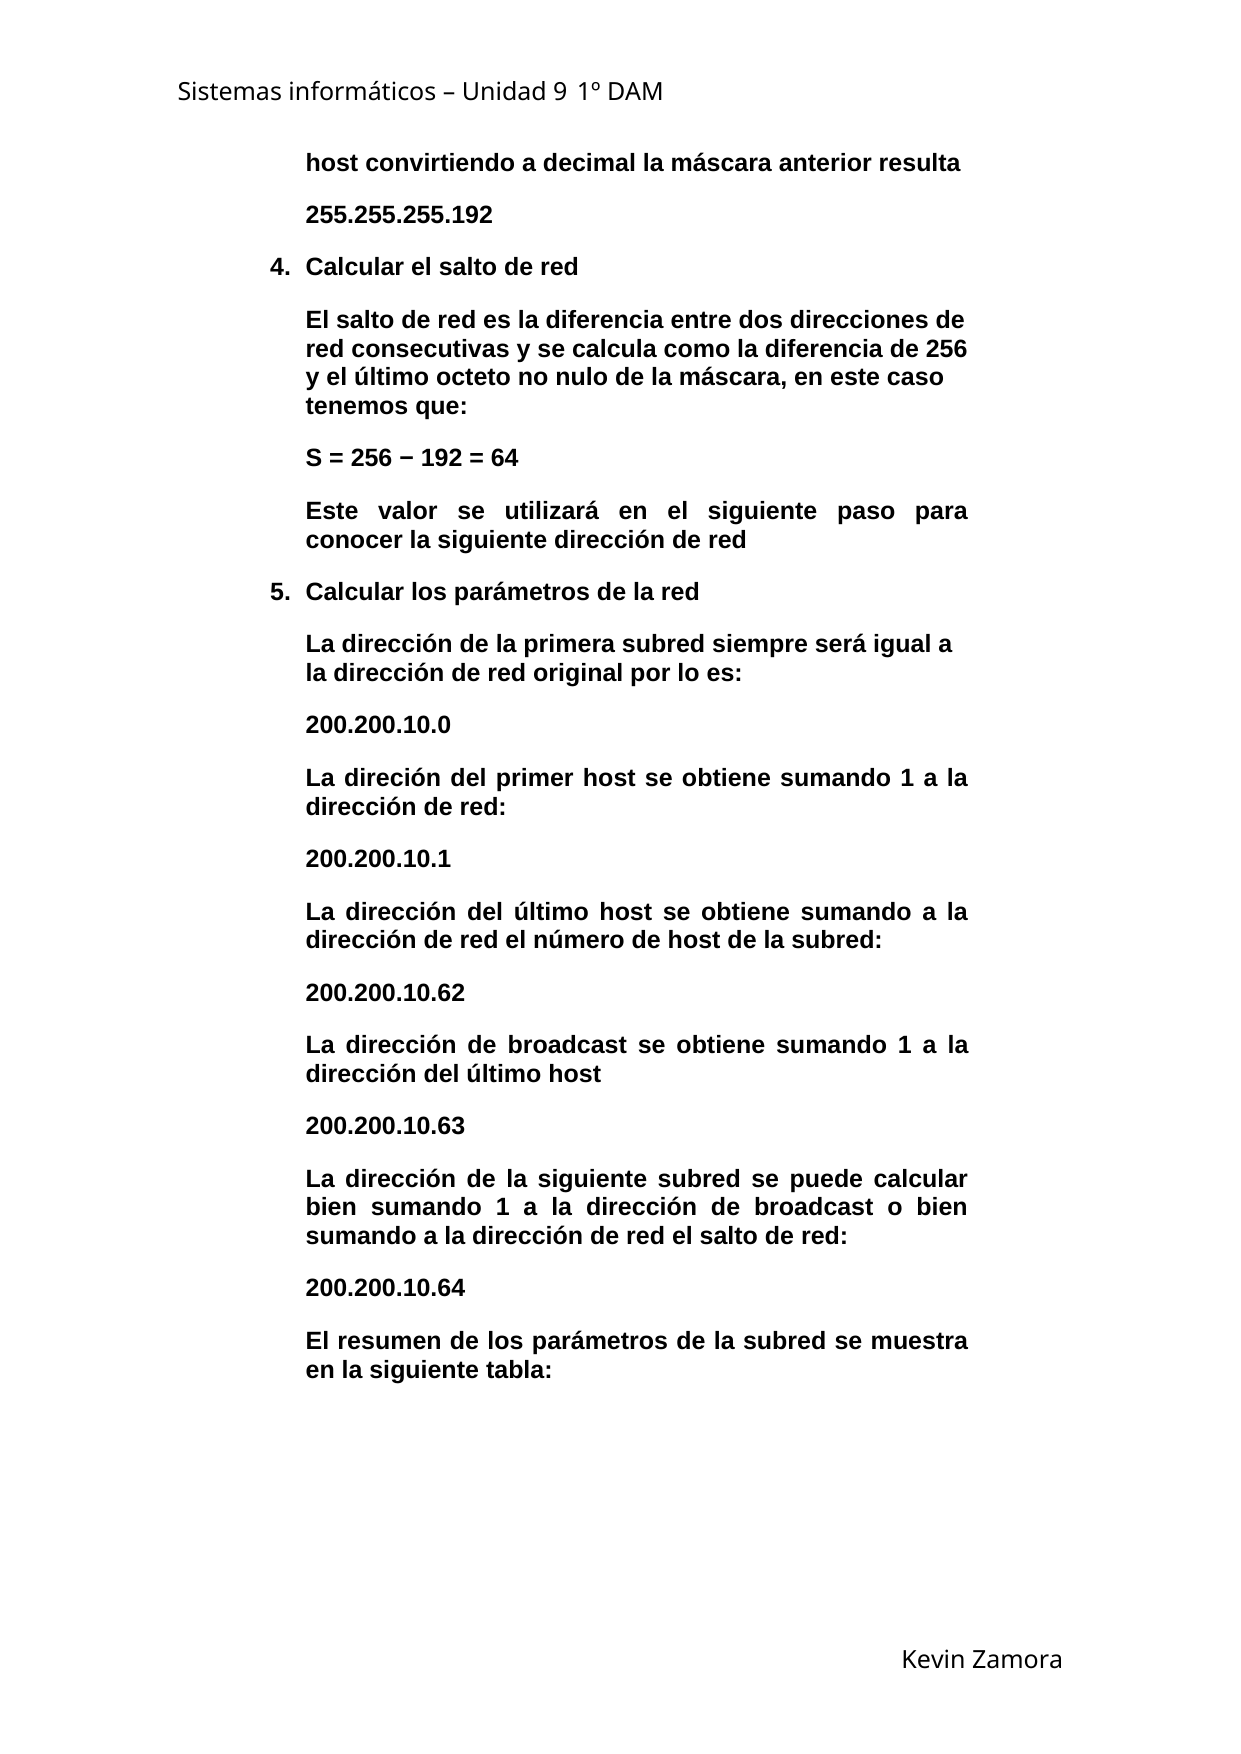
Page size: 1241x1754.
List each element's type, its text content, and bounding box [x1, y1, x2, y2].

table_cell EJERCICIOS: Esquema para los ejercicios 1 y 2 Ejercicio 1 En base al siguiente esquema de red, reconoce los dispositivos 1 y 2, y rellena la tabla con los datos pedidos. Ejercicio 2 Con respecto al anterior esquema, contestar: ¿Qué topología de conexión tenemos en el esquema si tomamos como referencia el Dispositivo 2? En forma de arbol ¿Qué tipo de cable usarías para conectar los dispositivos y los ordenadores con el Dispositivo 2? Cable de pares trenzados ¿Qué conectores usarías y con qué estándar de conexión? Usaría el conector RJ-45 y, de forma teorica, aplicaría la terminación T568A, debido a que actualmente todxs trabajamos con velocidades de transmisión superiores a 100 Mbps; el código de colores de esta es: blanco-verde, verde, blanco-naranja, azul, blanco-azul, naranja, blanco-marrón, marrón. Por otro lado y de cara a una aplicación más práctica, aplicaría preferentemente la versión B de la misma norma (T568B) debido principalmente a que hace muchos años que conozco y recuerdo su código de colores: blanco-naranja, naranja, blanco-verde, azul, blanco-azul, verde, blanco-marrón, marrón. Ambos códigos de colores se pueden usar indistíntamente, siempre que se utilice el mismo código para ambos/as extremos/terminaciones. Ejercicio 3 Rellenar si se necesita cable directo o cruzado (desde el punto de vista teórico) para unir los 2 elementos indicados en cada fila: Ejercicio 4 Averiguar la dirección física (dirección MAC) y la dirección lógica (dirección IP) de tu tarjeta de red, en una máquina windows y en una maquina Linux. Los comandos a utilizar son: En Linux: ifconfig En Windows: ipconfig /all Ejecútalos en tu máquina anfitrión y en una virtual del sistema operativo contrario. Copiar y pegar ambas capturas, y rellenar: Observaciones: - Buscar en las capturas solo conexiones ethernet e inalámbricas. Aparecen conexiones distintas como lo (que es el loopback de la red) - Que aparezcan tarjeta ethernet y/o inalámbrica en tu sistema anfitrión, dependerá de las conexiones que tengas en tu PC. - En la máquina virtual tendrás una tarjeta ethernet que incorpora el propio VirtualBox. Host: Guest: Ejercicio 5 Dividir la dirección de red 200.200.10.0/24 en las siguientes subredes: Calculadora VLSM online (Explicación paso a paso) Dirección en binario: 11001000 11001000 00001010 00000000 3 redes de 50 ordenadores. Calculamos el número de bits de host necesarios 2n − 2 ≥ H ( donde n es el número de bits y H es el número de host de la subred ) 26 – 2 = 62 ≥ 50 → n = 6 El resultado anterior indica que para la red de 50 hosts necesitamos al menos 6 bits y que habrá en total 62 hosts disponibles. Calculamos el número de bits de subred R = (32 – p) – n (Donde 32 es el número de bits de una dirección IP binaria, p es el prefijo de la red (en este ejemplo: 24) y n es el número de bits de la parte de host, calculados en el paso anterior.) R = (32 - 24) – 6 = 2 Eto significa que debemos tomar prestado 2 bits a la parte de host para obtener una subred de 62 hosts. Calculamos la nueva máscara de subred El nuevo prefijo de red se obtine sumándole R al prefijo original, por lo que el nuevo prefijo es: p = 24 + 2 = 26 Teniendo eso en cuenta la nueva máscara se obtiene de la siguiente manera 11111111.11111111.11111111.11000000 Los bits en verde respresentan la parte de red, los rojos la parte de subred y los bits azul a la parte de host convirtiendo a decimal la máscara anterior resulta 255.255.255.192 Calcular el salto de red El salto de red es la diferencia entre dos direcciones de red consecutivas y se calcula como la diferencia de 256 y el último octeto no nulo de la máscara, en este caso tenemos que: S = 256 − 192 = 64 Este valor se utilizará en el siguiente paso para conocer la siguiente dirección de red Calcular los parámetros de la red La dirección de la primera subred siempre será igual a la dirección de red original por lo es: 200.200.10.0 La direción del primer host se obtiene sumando 1 a la dirección de red: 200.200.10.1 La dirección del último host se obtiene sumando a la dirección de red el número de host de la subred: 200.200.10.62 La dirección de broadcast se obtiene sumando 1 a la dirección del último host 200.200.10.63 La dirección de la siguiente subred se puede calcular bien sumando 1 a la dirección de broadcast o bien sumando a la dirección de red el salto de red: 200.200.10.64 El resumen de los parámetros de la subred se muestra en la siguiente tabla: Calculamos el resto de subredes El resto de subredes se calcula siguiendo los mismos pasos vistos anteriormente, por ejemplo para la segunda subred La dirección de red se obtiene de la subred anterior: 200.200.10.64 A partir de aquí se sigues los mismos pasos Se calcula el número de bits de la parte de host 26 − 2 = 62 ≥ 50 ⟹ n = 6 Calculamos el número de bits de subred R = (32 − 24) − 6 = 2 Calculamos la nueva máscara p = 24 + 2 = 26 255.255.255.192 Por último calculamos el salto de red S = 256 − 192 = 64 El resto de parámetros se calculan exactamente igual a como ya se izo en el punto 5 4 redes de 12 ordenadores. Para cada subred, especificar: Dirección de red y dirección de broadcast Dirección del primer equipo y último equipo Máscara de red Especificar, ¿cuántas direcciones se pierden en total en la red? Ejercicio 6 Queremos crear varias subredes de 2000 PC. Partiendo de la red dirección de red 150.200.0.0, responder: ¿A qué clase pertenece esta red? ¿Cuál es el máximo número de subredes con 2000 PC que se pueden crear? ¿Cuántos PC exactamente puede haber en cada subred? Como son muchas subredes, especificar de las 4 primeras subredes: Dirección de red y broadcast Dirección de primer y último equipo Máscara de red [177, 148, 1063, 1407]
table_cell [165, 148, 177, 1407]
